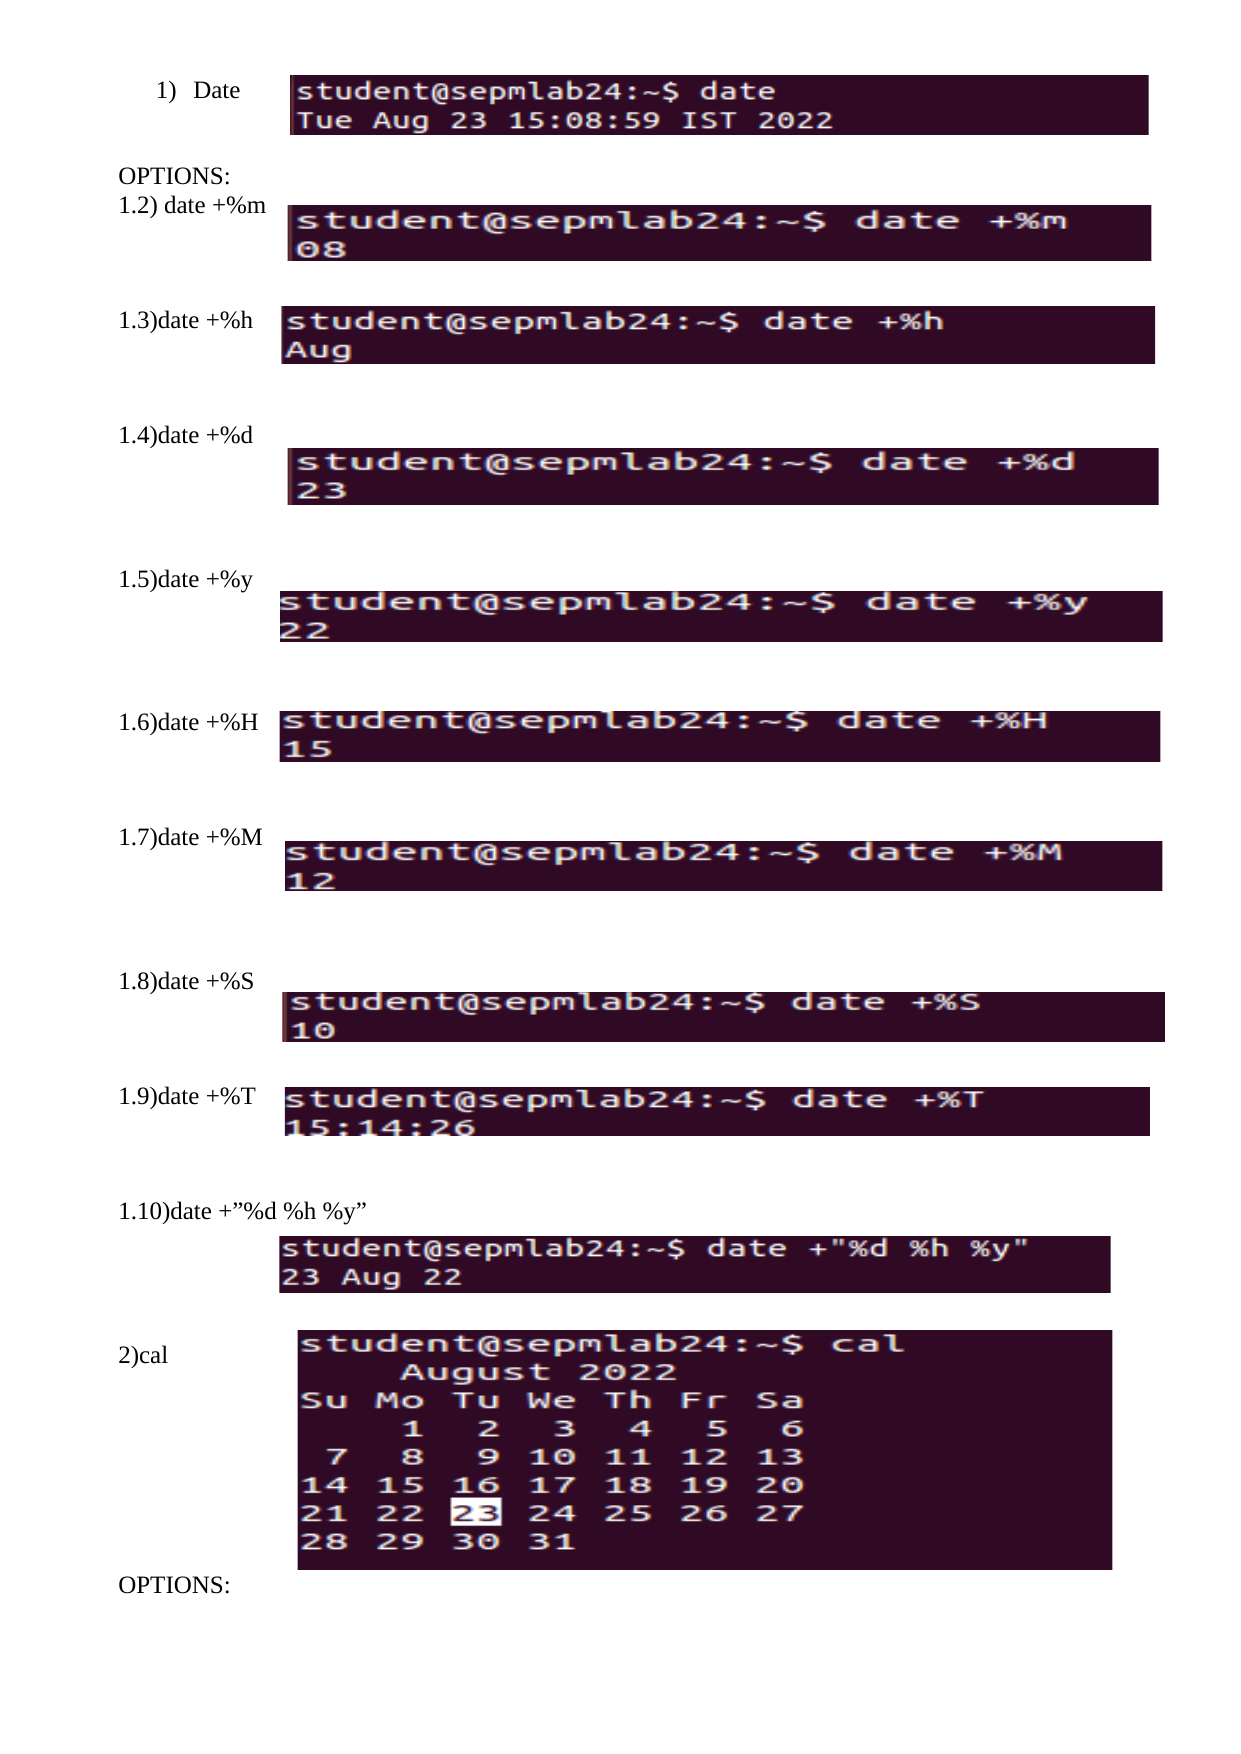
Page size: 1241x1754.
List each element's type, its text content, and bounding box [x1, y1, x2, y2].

list Date [156, 75, 290, 104]
text 1.7)date +%M [118, 822, 1122, 851]
text OPTIONS: [118, 1570, 1122, 1599]
text 2)cal [118, 1340, 297, 1369]
text 1.2) date +%m [118, 190, 1122, 219]
text 1.5)date +%y [118, 564, 1122, 592]
text 1.9)date +%T [118, 1081, 1122, 1110]
text 1.3)date +%h [118, 305, 1122, 334]
text 1.10)date +”%d %h %y” [118, 1196, 1122, 1225]
text [1113, 1340, 1122, 1369]
text OPTIONS: [118, 161, 1122, 190]
text 1.8)date +%S [118, 966, 1122, 995]
text 1.4)date +%d [118, 420, 1122, 449]
text 1.6)date +%H [118, 707, 1122, 736]
